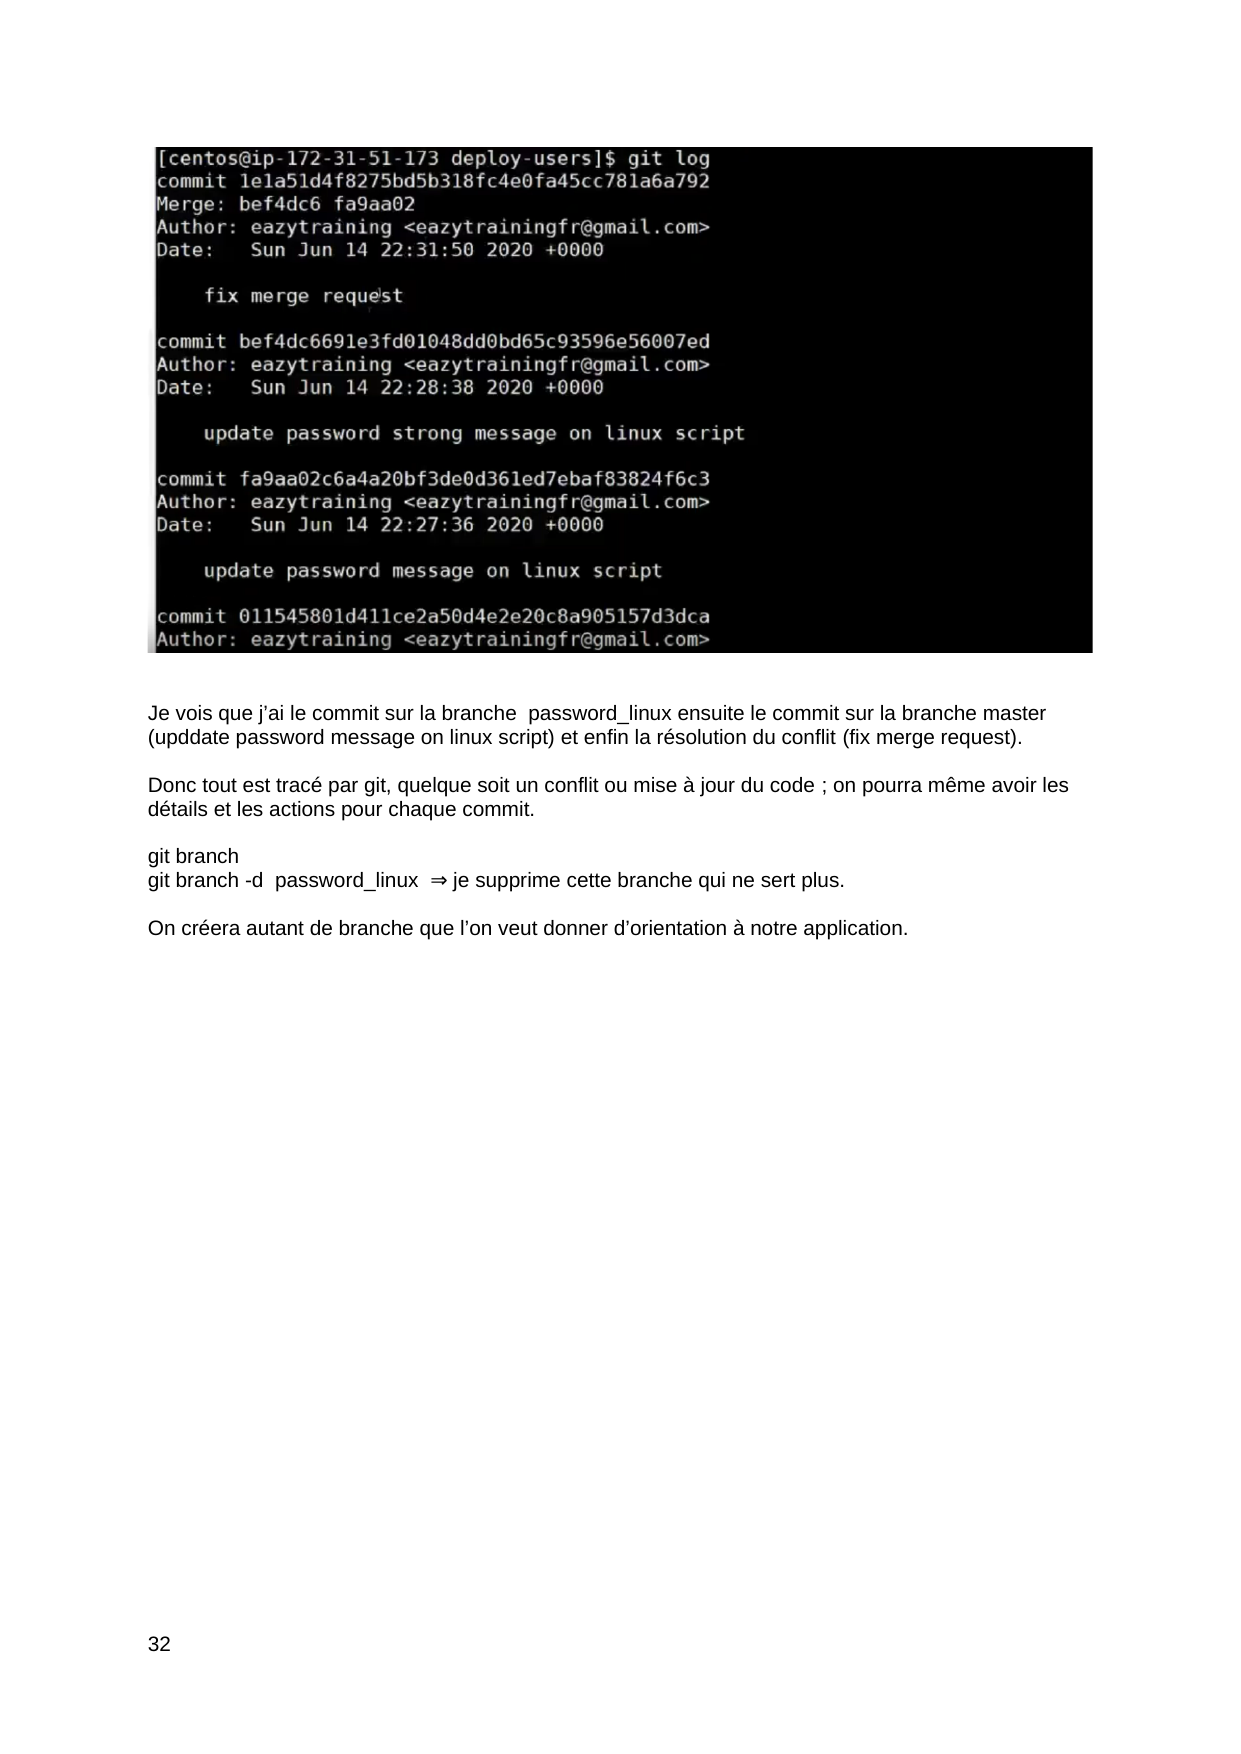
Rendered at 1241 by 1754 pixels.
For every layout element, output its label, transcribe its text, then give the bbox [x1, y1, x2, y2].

text Donc tout est tracé par git, quelque soit un conflit ou mise à jour du code ; on pourra même avoir les détails et les actions pour chaque commit. [148, 772, 1093, 820]
picture [147, 147, 1093, 653]
text git branch -d password_linux ⇒ je supprime cette branche qui ne sert plus. [148, 868, 1093, 892]
text On créera autant de branche que l’on veut donner d’orientation à notre application. [148, 916, 1093, 940]
text Je vois que j’ai le commit sur la branche password_linux ensuite le commit sur la branche master (upddate password message on linux script) et enfin la résolution du conflit (fix merge request). [148, 701, 1093, 748]
text git branch [148, 844, 1093, 868]
